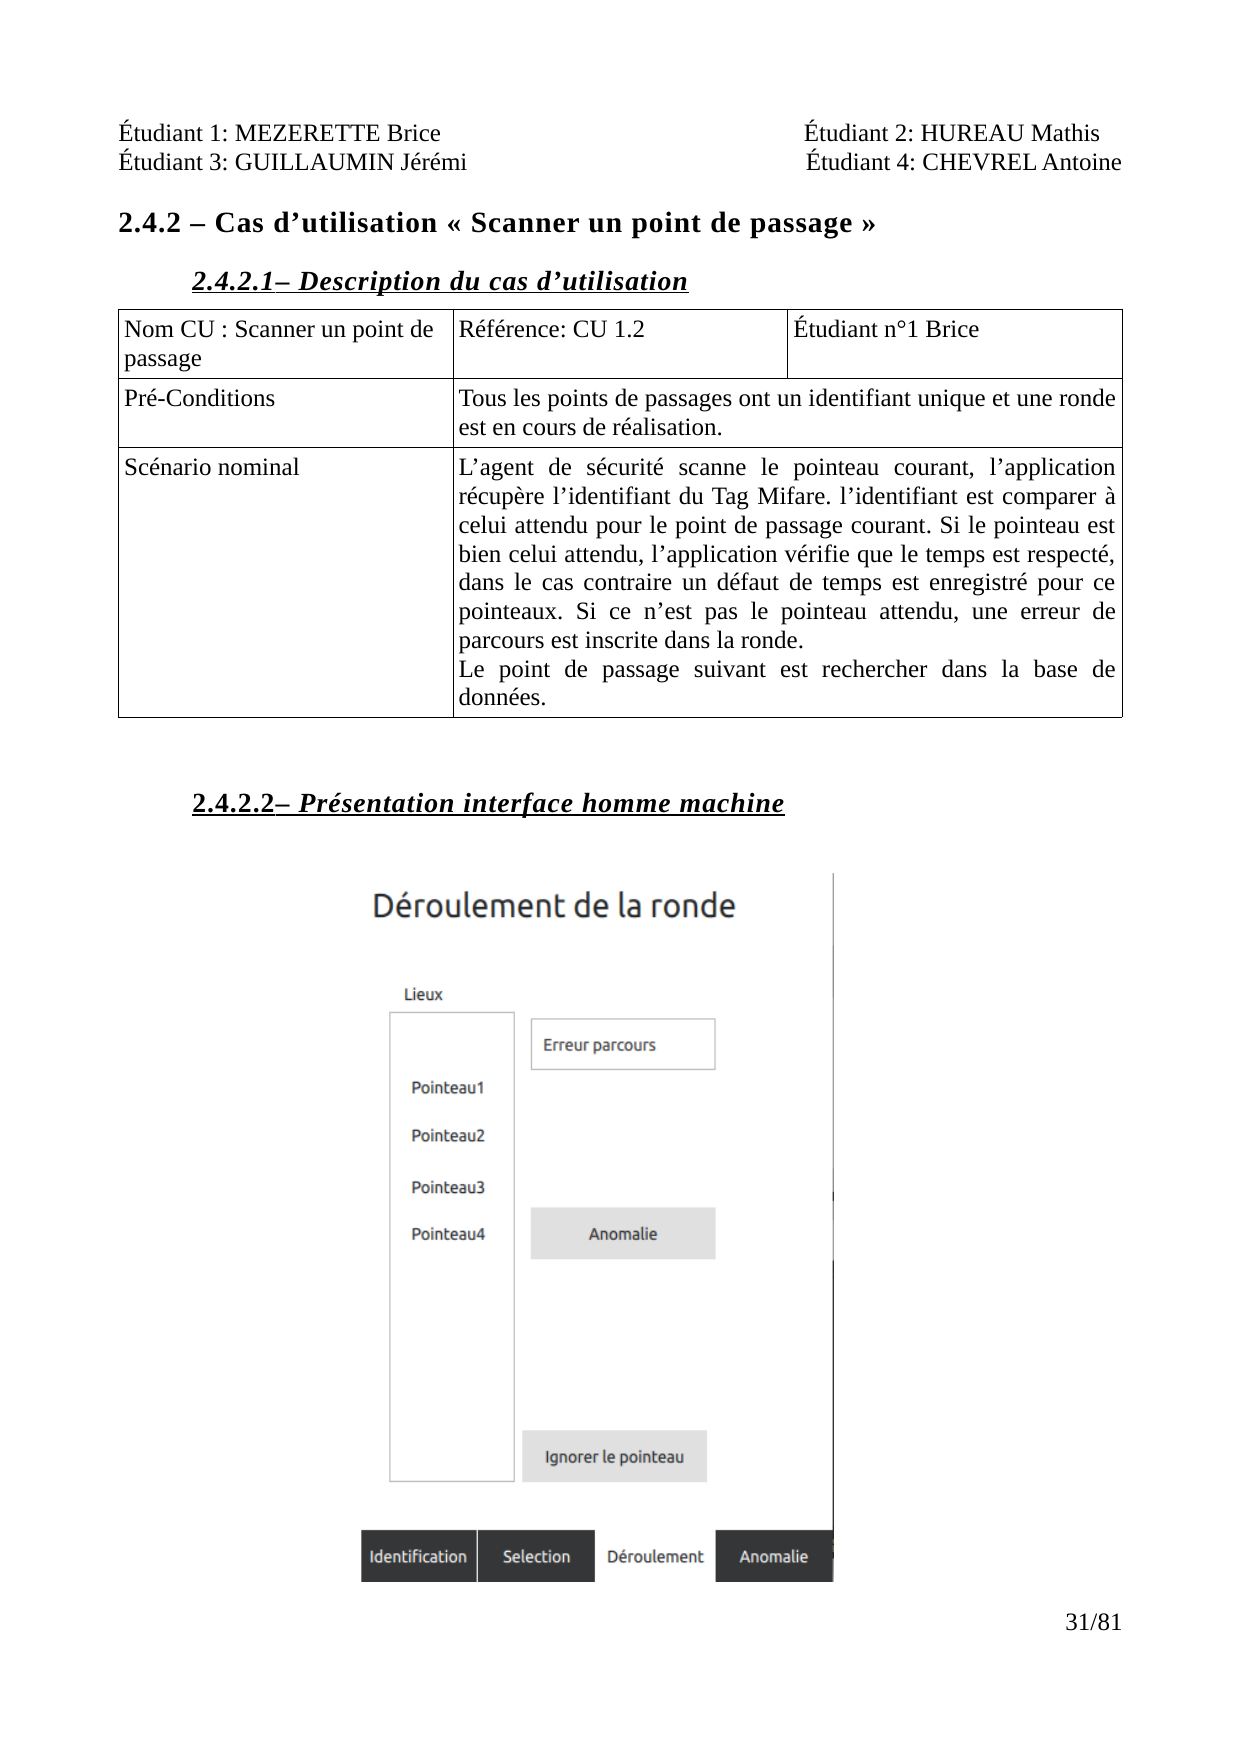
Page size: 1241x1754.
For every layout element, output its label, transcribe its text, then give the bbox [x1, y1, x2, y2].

subtitle 2.4.2 – Cas d’utilisation « Scanner un point de passage » [118, 205, 1122, 239]
table_cell Pré-Conditions [119, 379, 453, 447]
table_cell Scénario nominal [119, 448, 453, 717]
table_header Étudiant n°1 Brice [788, 310, 1122, 377]
subtitle 2.4.2.2– Présentation interface homme machine [118, 786, 1122, 818]
subtitle 2.4.2.1– Description du cas d’utilisation [118, 264, 1122, 296]
table_header Référence: CU 1.2 [454, 310, 787, 377]
picture [361, 873, 834, 1582]
table_header Nom CU : Scanner un point de passage [119, 310, 453, 377]
table_cell Tous les points de passages ont un identifiant unique et une ronde est en cours de réalisation. [454, 379, 1122, 447]
table_cell L’agent de sécurité scanne le pointeau courant, l’application récupère l’identifiant du Tag Mifare. l’identifiant est comparer à celui attendu pour le point de passage courant. Si le pointeau est bien celui attendu, l’application vérifie que le temps est respecté, dans le cas contraire un défaut de temps est enregistré pour ce pointeaux. Si ce n’est pas le pointeau attendu, une erreur de parcours est inscrite dans la ronde. Le point de passage suivant est rechercher dans la base de données. [454, 448, 1122, 717]
